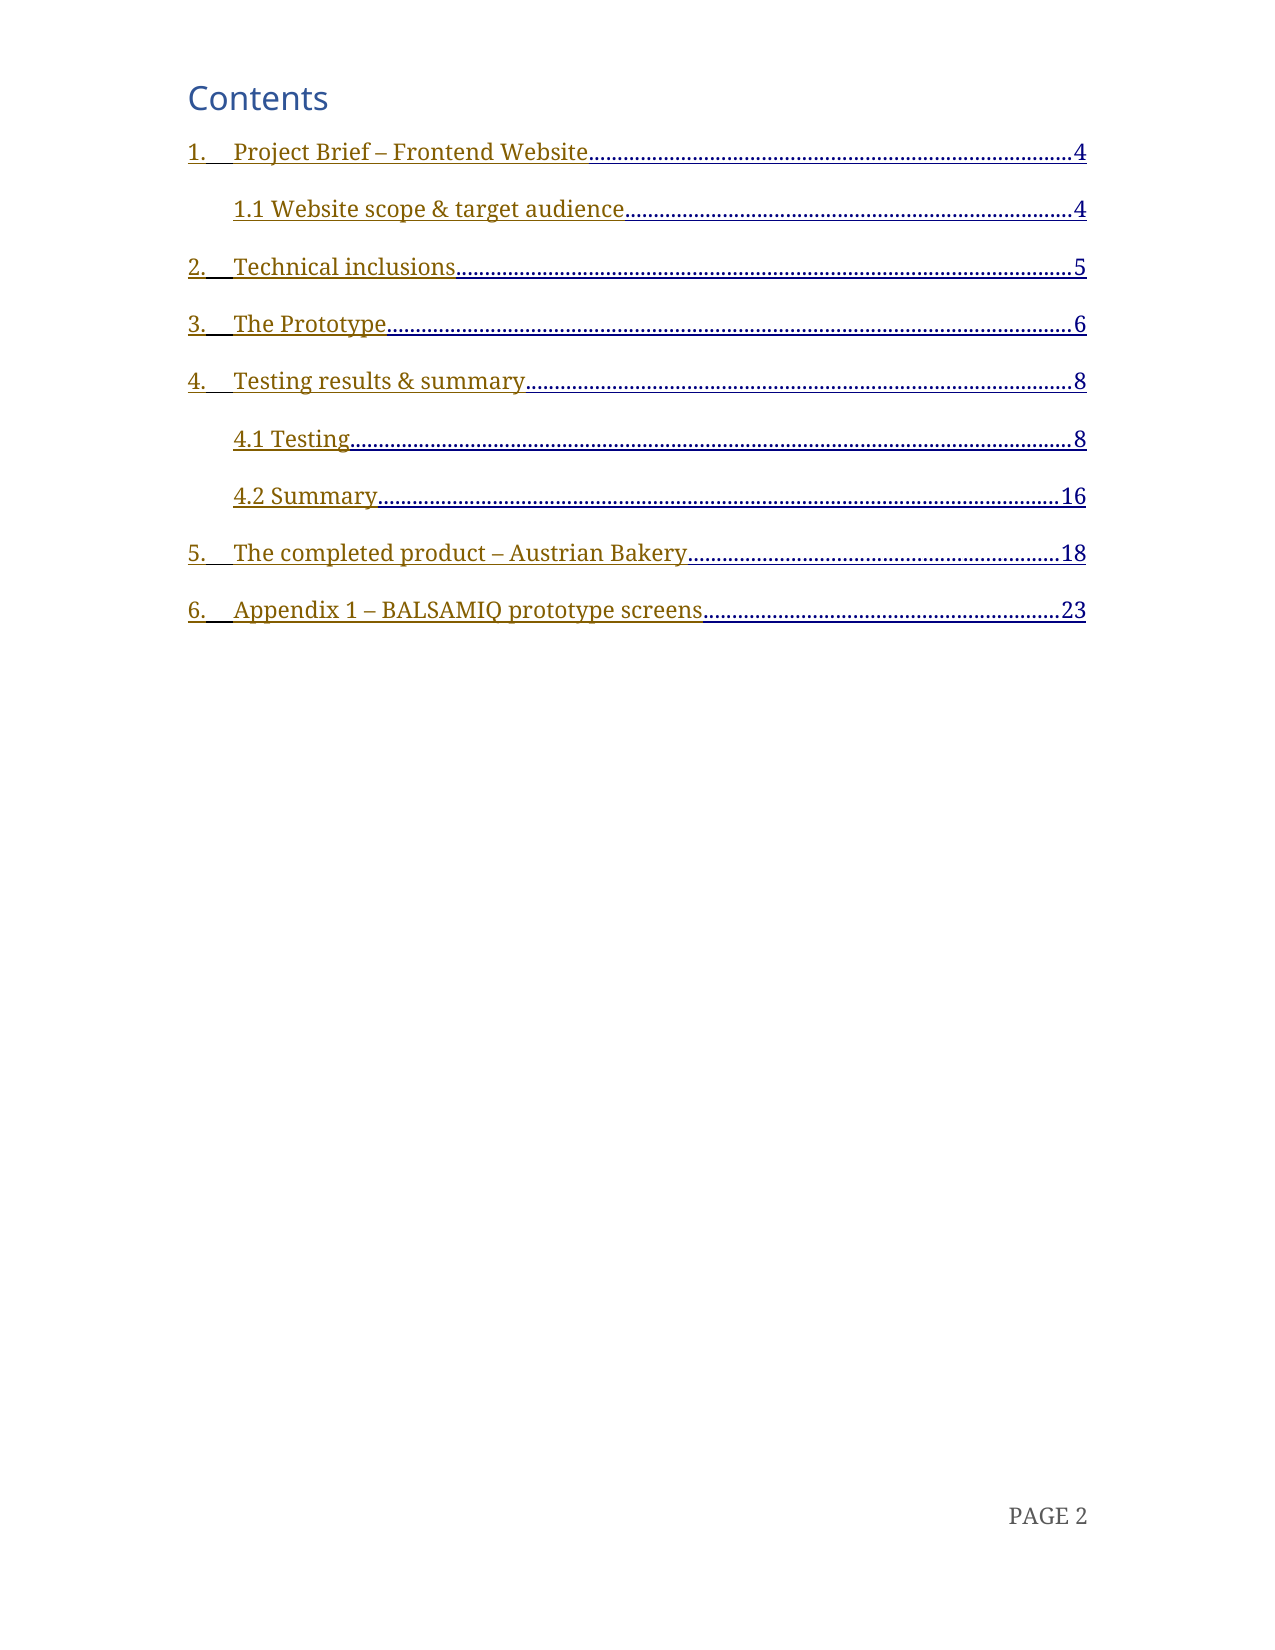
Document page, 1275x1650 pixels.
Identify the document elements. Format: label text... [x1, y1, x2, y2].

text 1.1 Website scope & target audience 4 [233, 193, 1087, 220]
text [187, 278, 1087, 282]
subtitle Contents [187, 75, 1087, 120]
text [187, 335, 1087, 339]
text 5. The completed product – Austrian Bakery 18 [187, 537, 1087, 568]
text 4.1 Testing 8 [233, 422, 1087, 449]
text 6. Appendix 1 – BALSAMIQ prototype screens 23 [187, 594, 1087, 626]
text 2. Technical inclusions 5 [187, 251, 1087, 277]
text 4.2 Summary 16 [233, 480, 1087, 511]
text 3. The Prototype 6 [187, 308, 1087, 334]
text 4. Testing results & summary 8 [187, 365, 1087, 392]
text 1. Project Brief – Frontend Website 4 [187, 136, 1087, 163]
